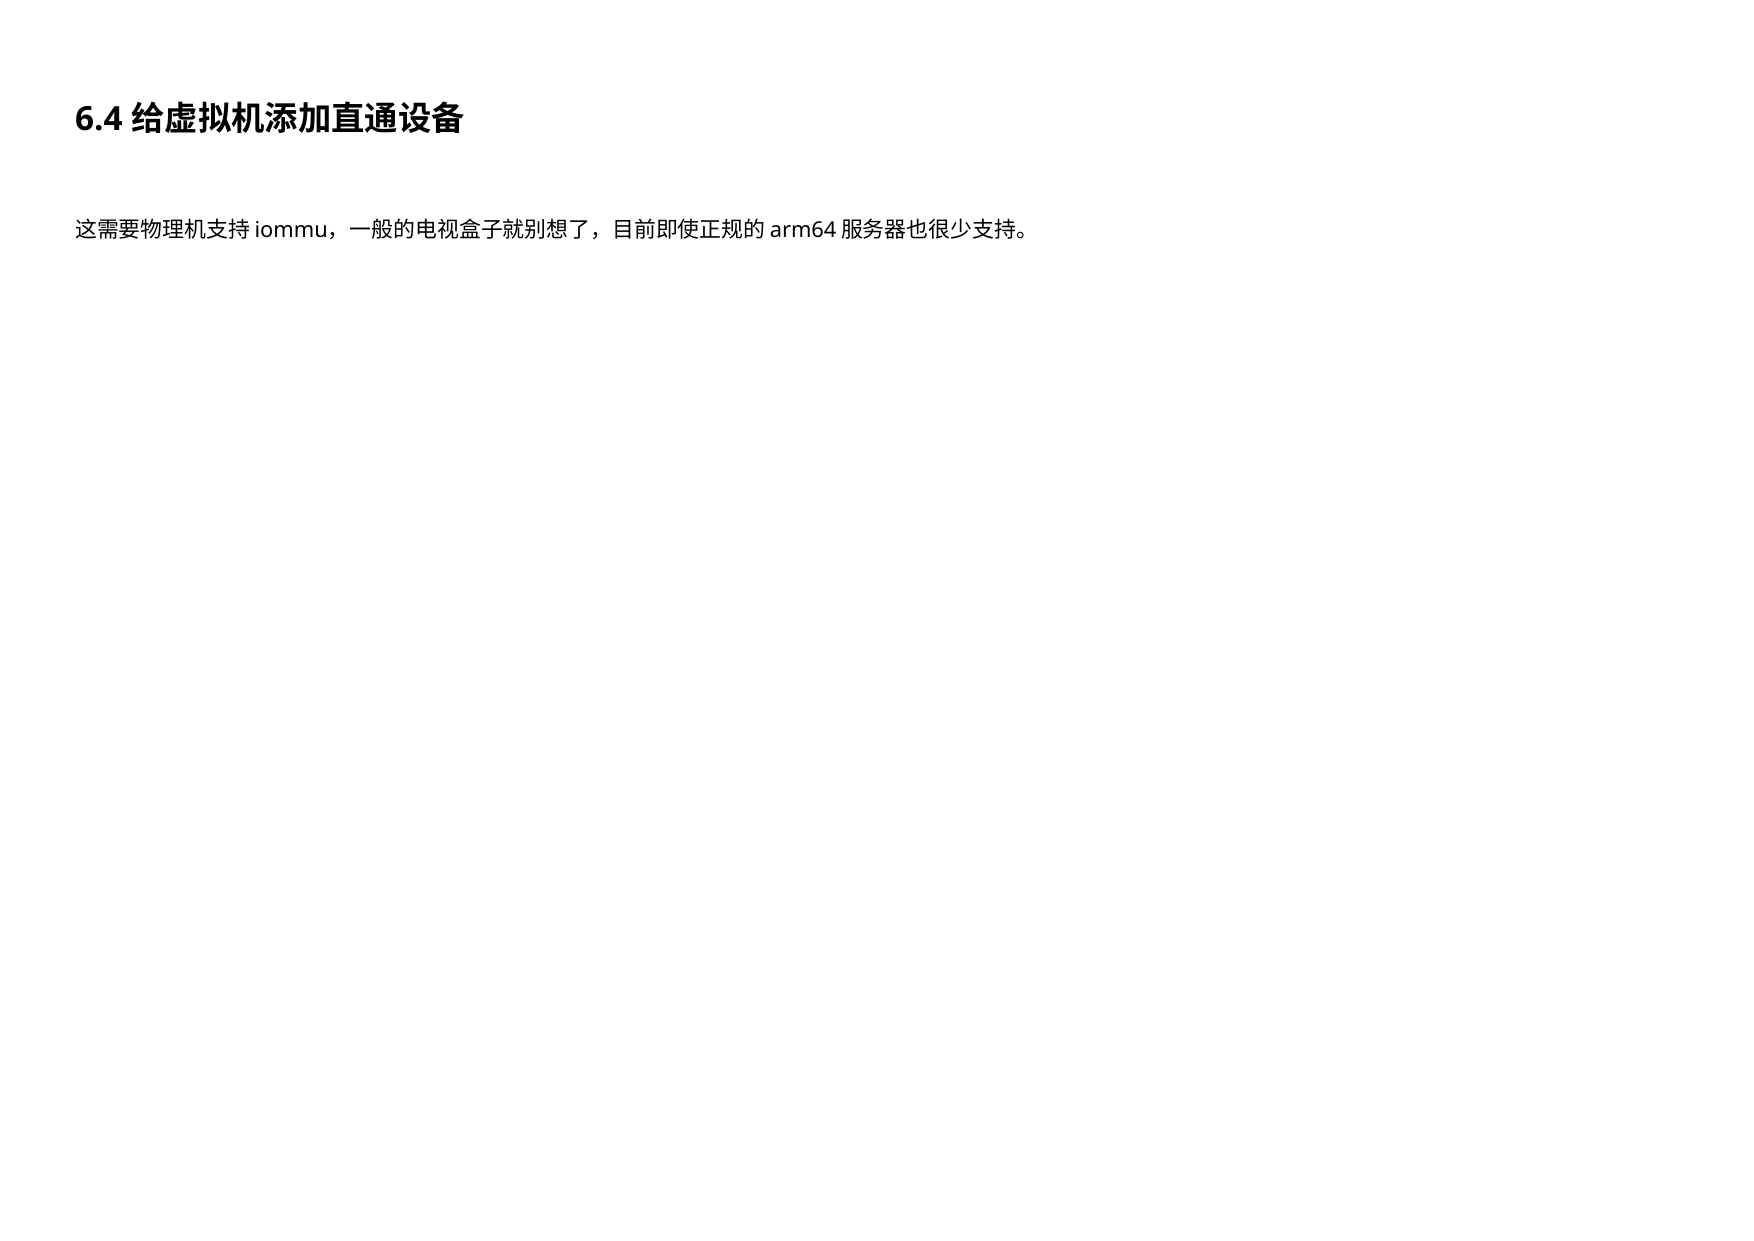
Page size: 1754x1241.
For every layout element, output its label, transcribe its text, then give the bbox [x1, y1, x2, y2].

text 这需要物理机支持iommu，一般的电视盒子就别想了，目前即使正规的arm64服务器也很少支持。 [75, 211, 1679, 244]
subtitle 6.4 给虚拟机添加直通设备 [75, 84, 1679, 149]
